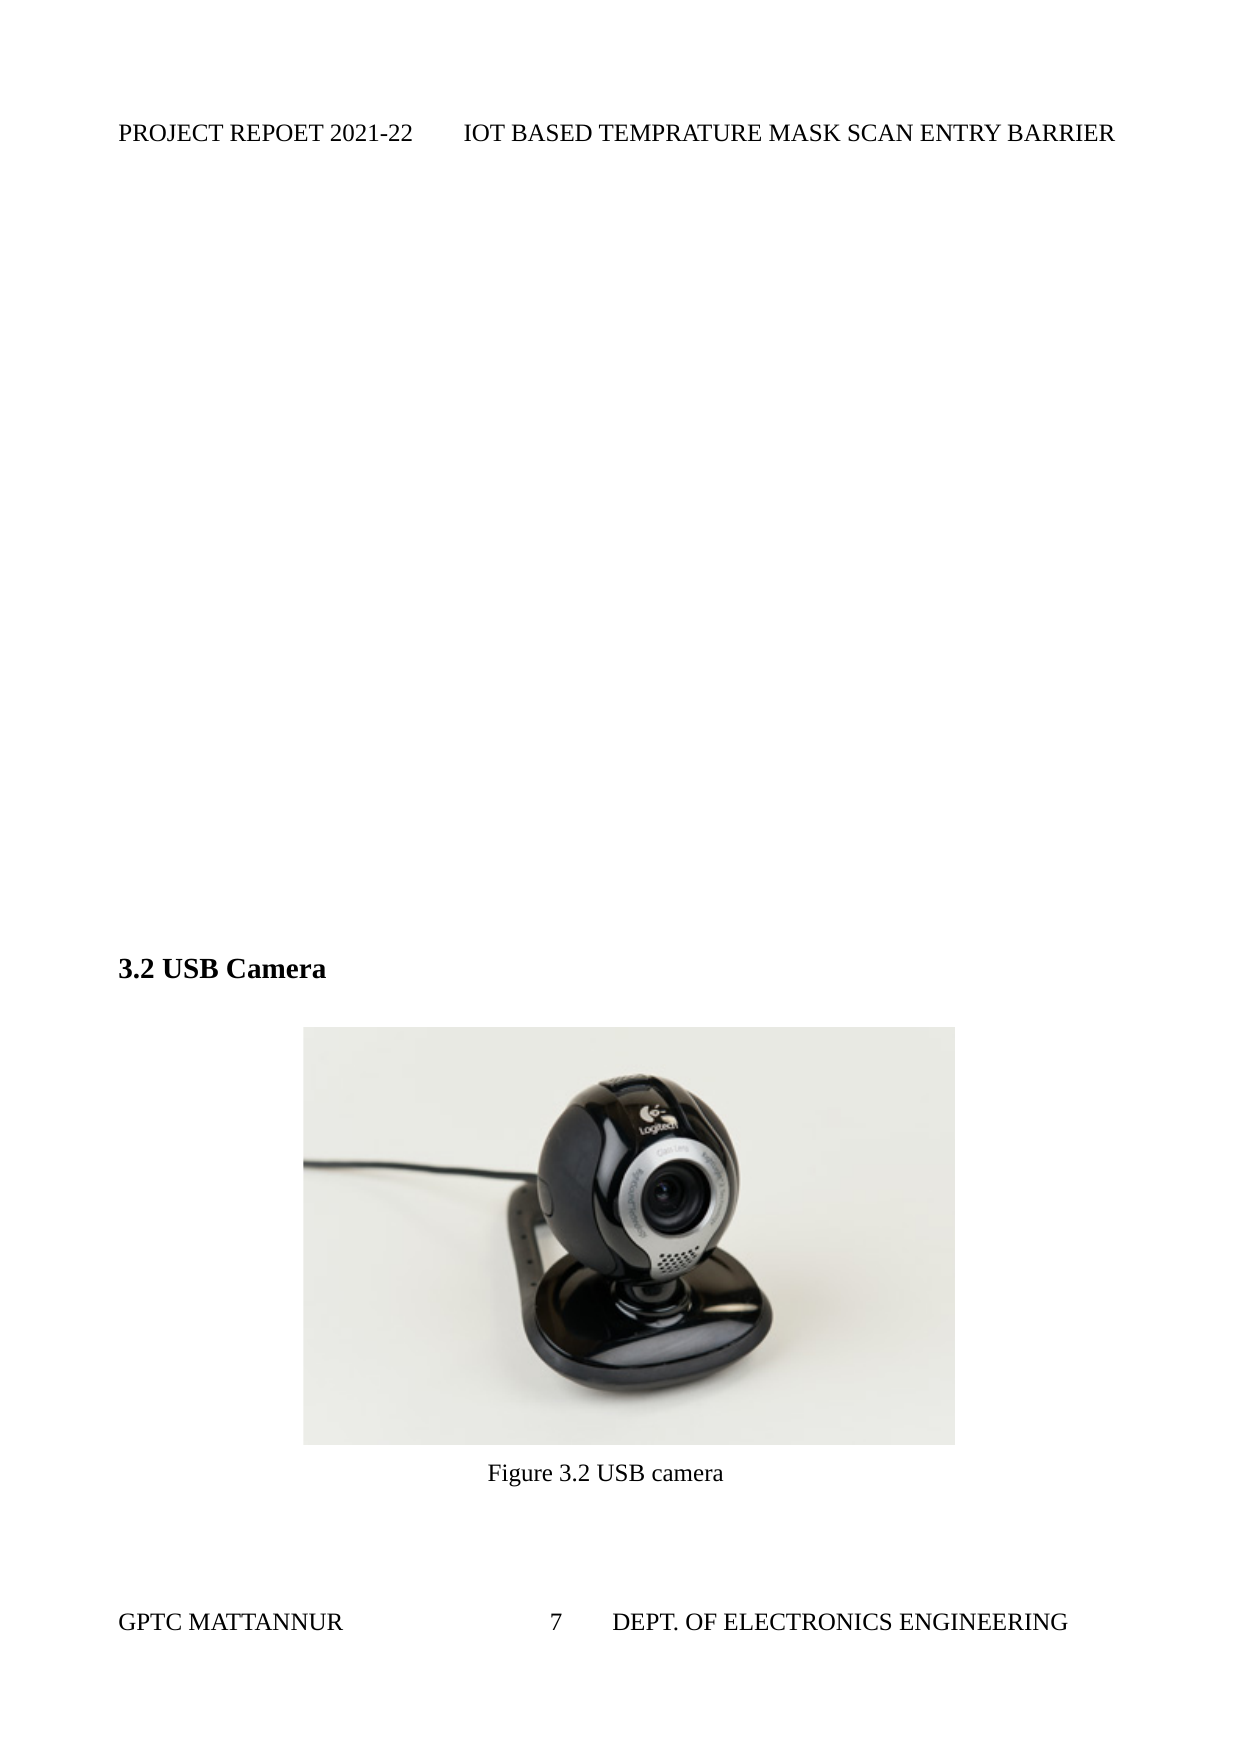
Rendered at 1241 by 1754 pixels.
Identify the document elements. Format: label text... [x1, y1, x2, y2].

text Figure 3.2 USB camera [118, 1403, 1122, 1487]
text 3.2 USB Camera [118, 952, 1122, 985]
picture [303, 1027, 955, 1445]
